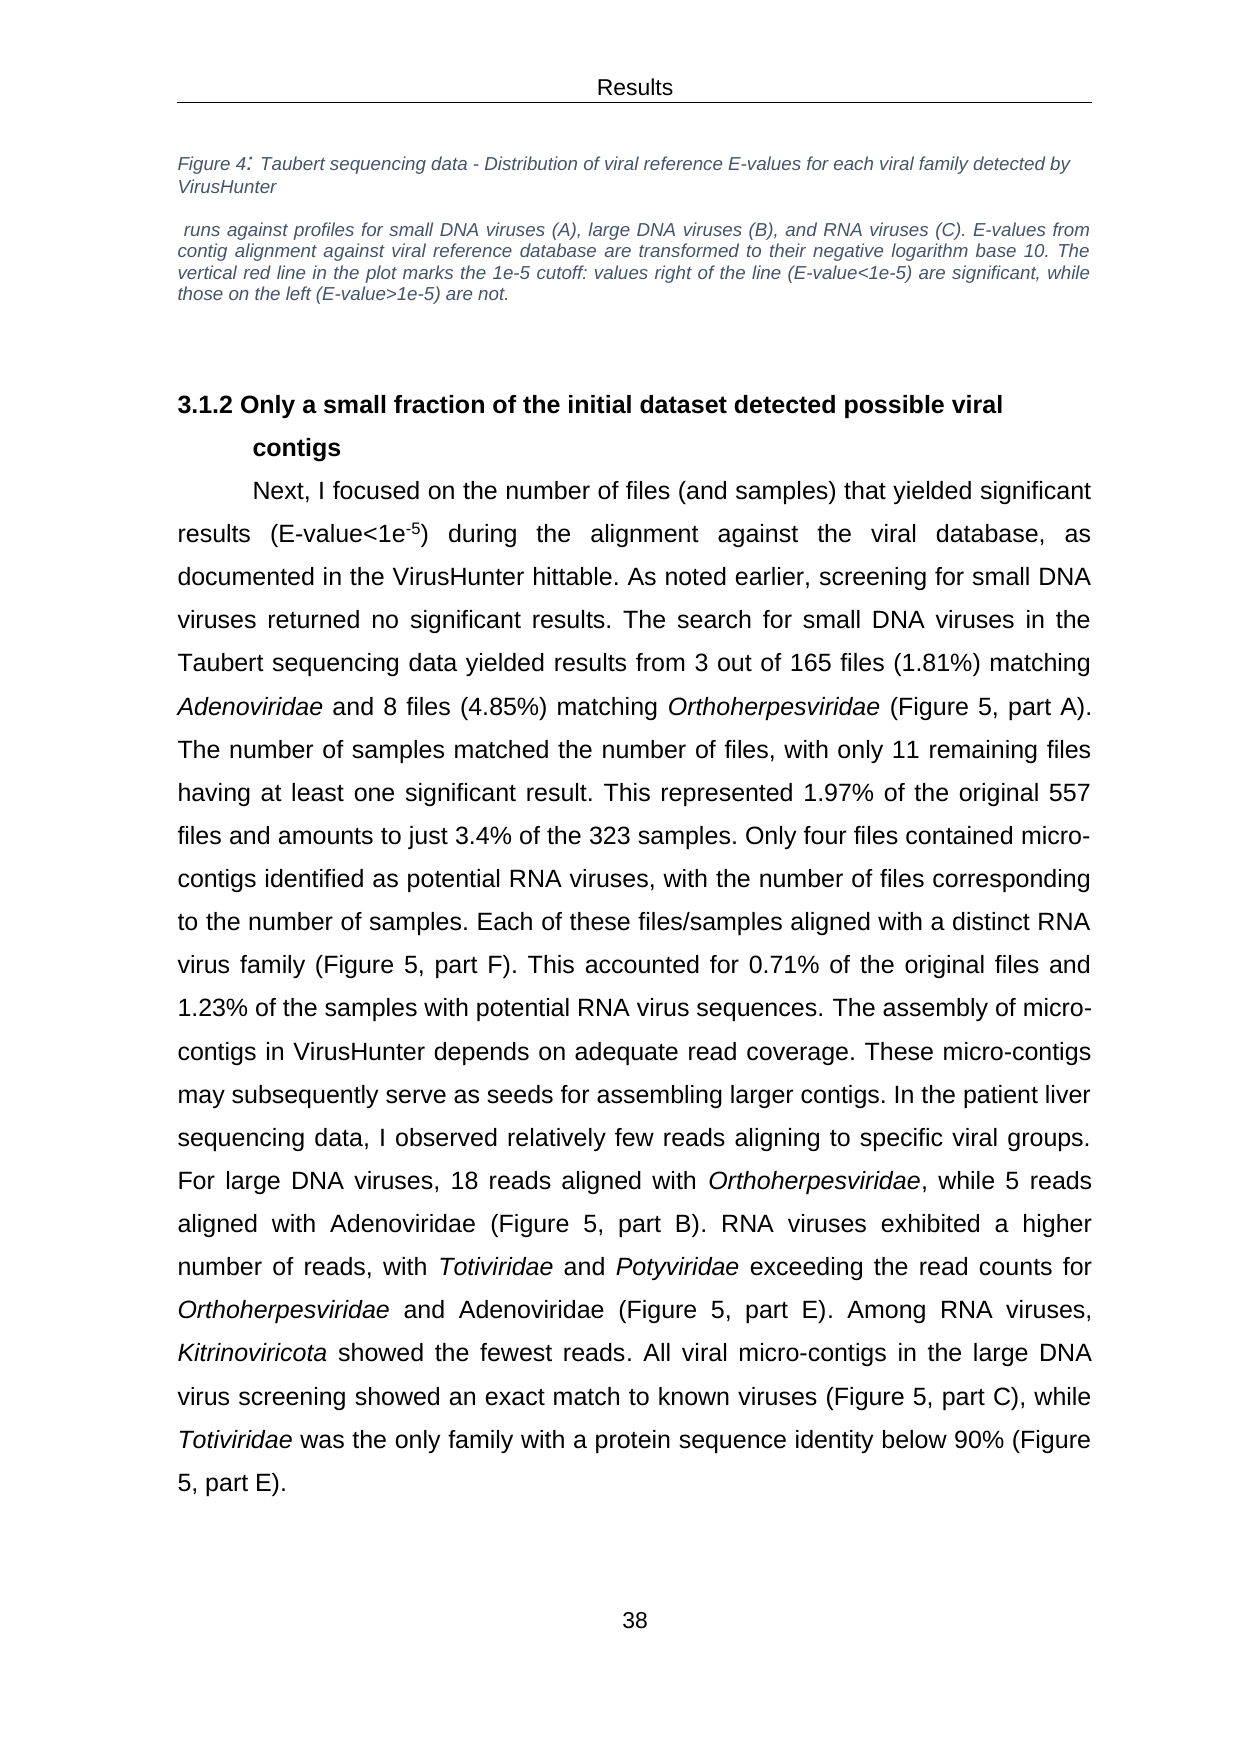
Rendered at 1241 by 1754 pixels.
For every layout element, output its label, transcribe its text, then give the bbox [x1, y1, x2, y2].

subtitle 3.1.2 Only a small fraction of the initial dataset detected possible viral contigs [177, 389, 1092, 461]
text Figure 4: Taubert sequencing data - Distribution of viral reference E-values for each viral family detected by VirusHunter [177, 147, 1092, 198]
text Next, I focused on the number of files (and samples) that yielded significant results (E-value<1e-5) during the alignment against the viral database, as documented in the VirusHunter hittable. As noted earlier, screening for small DNA viruses returned no significant results. The search for small DNA viruses in the Taubert sequencing data yielded results from 3 out of 165 files (1.81%) matching Adenoviridae and 8 files (4.85%) matching Orthoherpesviridae (Figure 5, part A). The number of samples matched the number of files, with only 11 remaining files having at least one significant result. This represented 1.97% of the original 557 files and amounts to just 3.4% of the 323 samples. Only four files contained micro-contigs identified as potential RNA viruses, with the number of files corresponding to the number of samples. Each of these files/samples aligned with a distinct RNA virus family (Figure 5, part F). This accounted for 0.71% of the original files and 1.23% of the samples with potential RNA virus sequences. The assembly of micro-contigs in VirusHunter depends on adequate read coverage. These micro-contigs may subsequently serve as seeds for assembling larger contigs. In the patient liver sequencing data, I observed relatively few reads aligning to specific viral groups. For large DNA viruses, 18 reads aligned with Orthoherpesviridae, while 5 reads aligned with Adenoviridae (Figure 5, part B). RNA viruses exhibited a higher number of reads, with Totiviridae and Potyviridae exceeding the read counts for Orthoherpesviridae and Adenoviridae (Figure 5, part E). Among RNA viruses, Kitrinoviricota showed the fewest reads. All viral micro-contigs in the large DNA virus screening showed an exact match to known viruses (Figure 5, part C), while Totiviridae was the only family with a protein sequence identity below 90% (Figure 5, part E). [177, 476, 1092, 1496]
text runs against profiles for small DNA viruses (A), large DNA viruses (B), and RNA viruses (C). E-values from contig alignment against viral reference database are transformed to their negative logarithm base 10. The vertical red line in the plot marks the 1e-5 cutoff: values right of the line (E-value<1e-5) are significant, while those on the left (E-value>1e-5) are not. [177, 218, 1092, 305]
